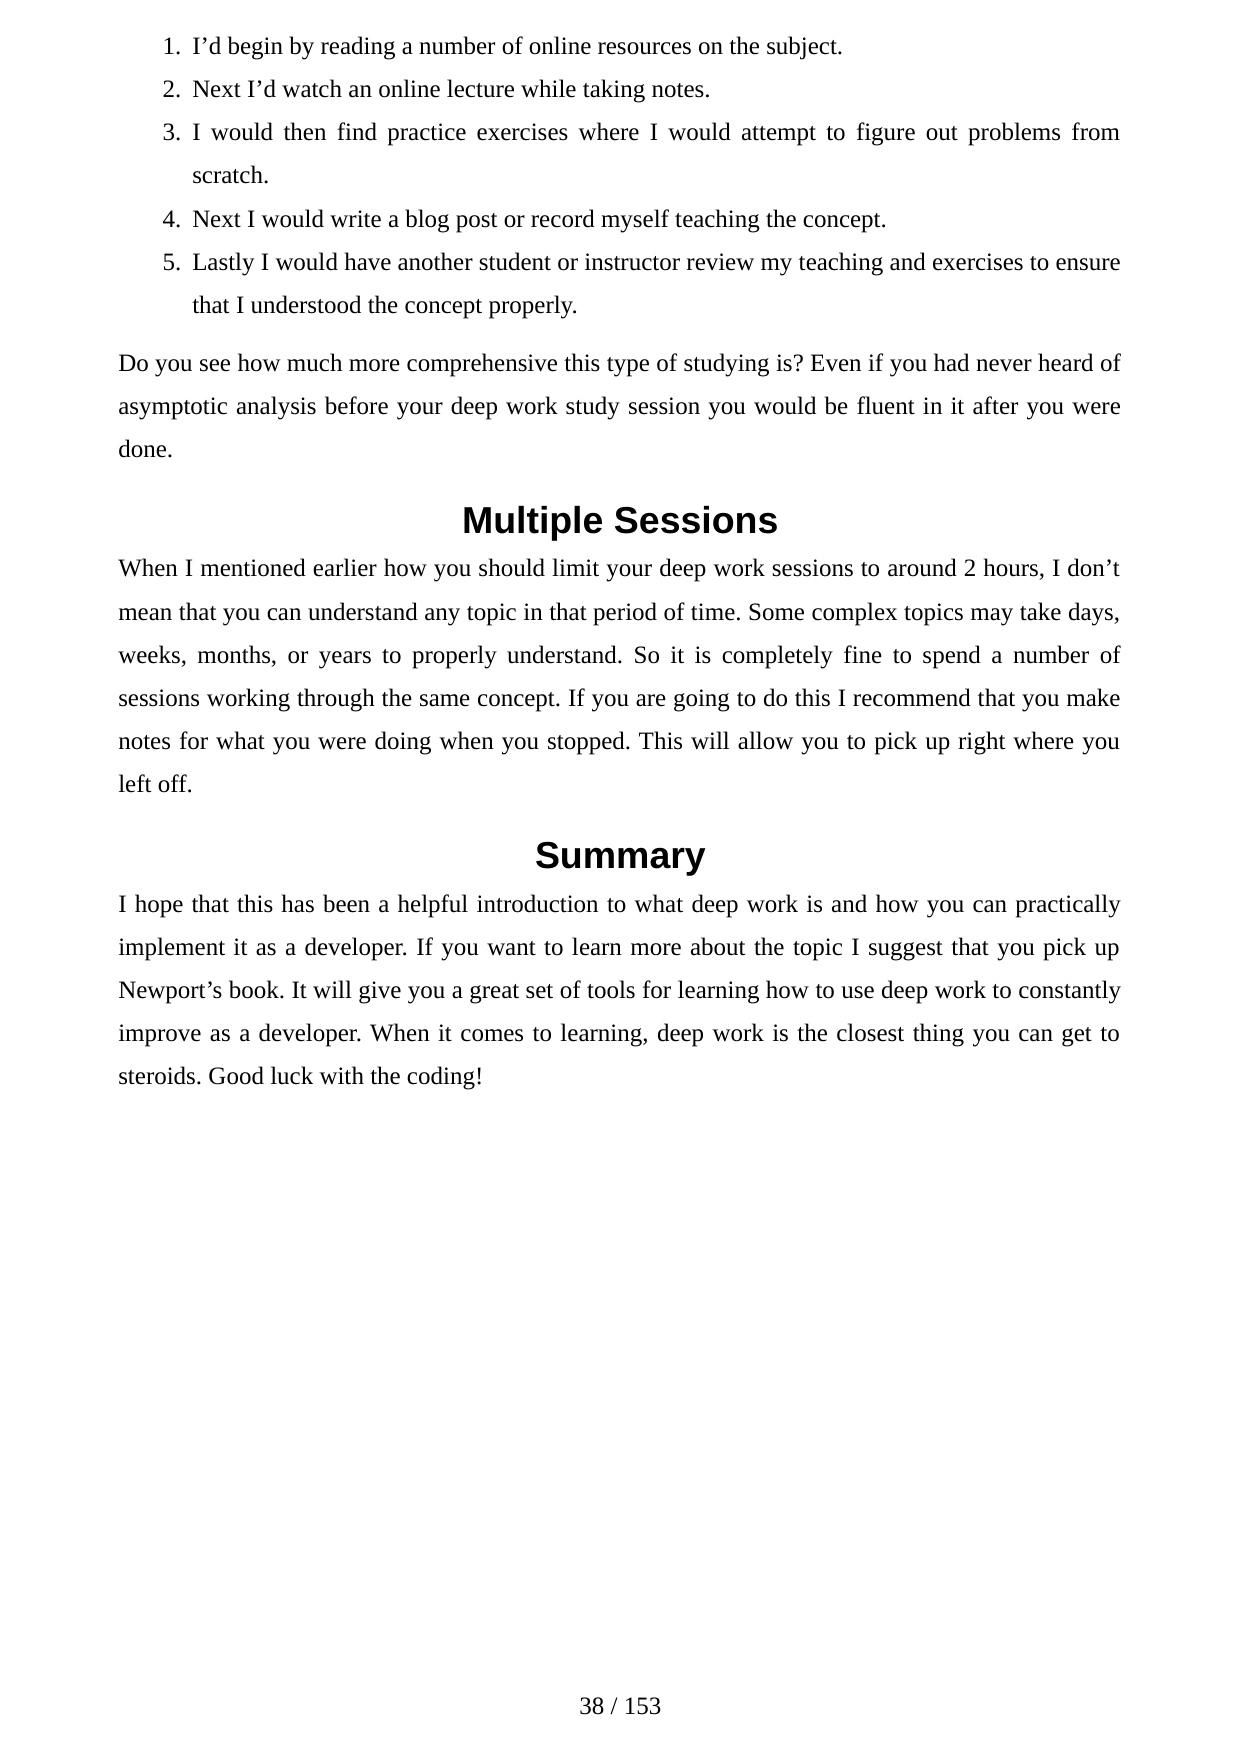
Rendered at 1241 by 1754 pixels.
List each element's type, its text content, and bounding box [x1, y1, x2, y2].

text When I mentioned earlier how you should limit your deep work sessions to around 2 hours, I don’t mean that you can understand any topic in that period of time. Some complex topics may take days, weeks, months, or years to properly understand. So it is completely fine to spend a number of sessions working through the same concept. If you are going to do this I recommend that you make notes for what you were doing when you stopped. This will allow you to pick up right where you left off. [118, 553, 1122, 798]
subtitle Summary [118, 833, 1122, 876]
list I would then find practice exercises where I would attempt to figure out problems from scratch. [162, 117, 1122, 189]
list I’d begin by reading a number of online resources on the subject. [162, 31, 1122, 60]
text I hope that this has been a helpful introduction to what deep work is and how you can practically implement it as a developer. If you want to learn more about the topic I suggest that you pick up Newport’s book. It will give you a great set of tools for learning how to use deep work to constantly improve as a developer. When it comes to learning, deep work is the closest thing you can get to steroids. Good luck with the coding! [118, 889, 1122, 1090]
list Next I would write a blog post or record myself teaching the concept. [162, 204, 1122, 232]
text Do you see how much more comprehensive this type of studying is? Even if you had never heard of asymptotic analysis before your deep work study session you would be fluent in it after you were done. [118, 348, 1122, 463]
subtitle Multiple Sessions [118, 498, 1122, 541]
list Lastly I would have another student or instructor review my teaching and exercises to ensure that I understood the concept properly. [162, 247, 1122, 319]
list Next I’d watch an online lecture while taking notes. [162, 74, 1122, 103]
